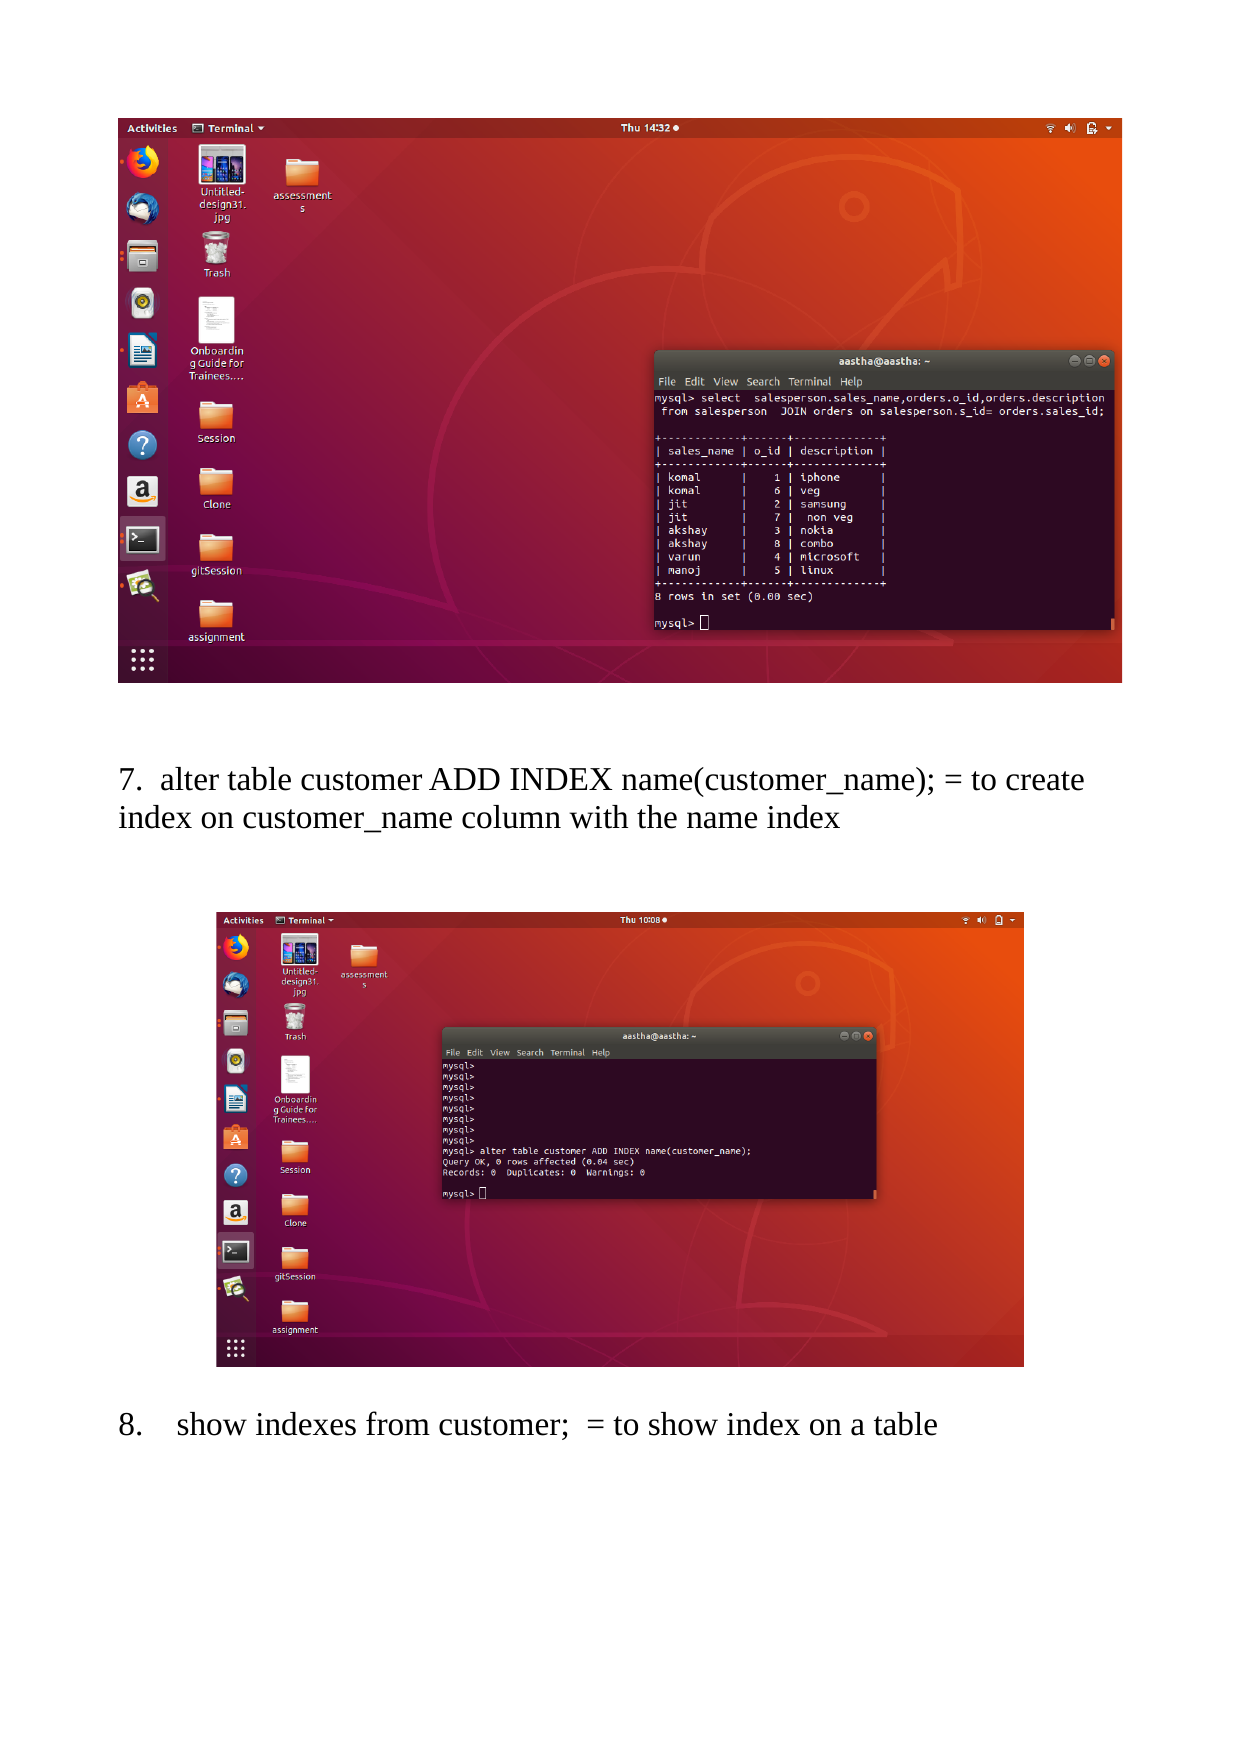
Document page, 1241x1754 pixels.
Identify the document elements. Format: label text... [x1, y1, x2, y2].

picture [118, 118, 1123, 683]
text 8. show indexes from customer; = to show index on a table [118, 1405, 1122, 1443]
picture [216, 912, 1024, 1367]
text 7. alter table customer ADD INDEX name(customer_name); = to create index on customer_name column with the name index [118, 759, 1122, 836]
